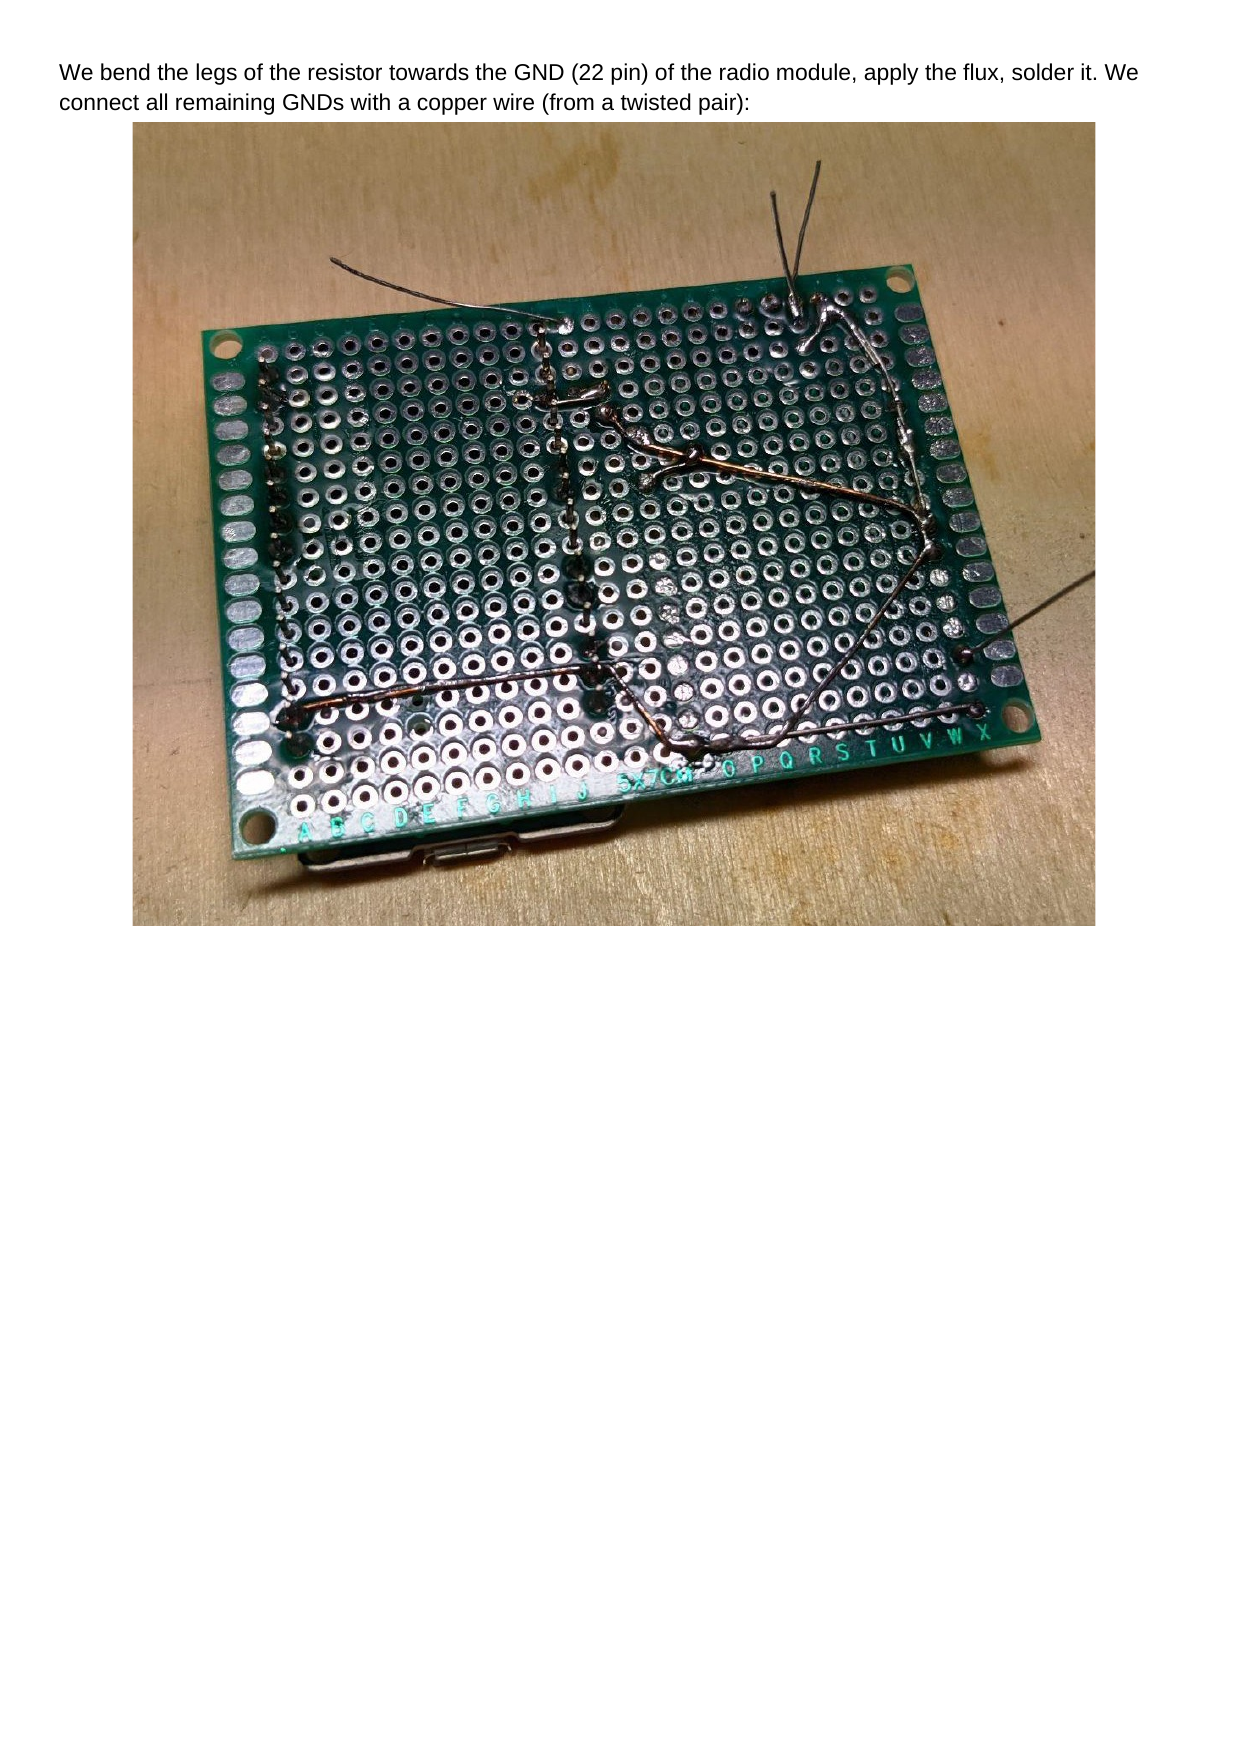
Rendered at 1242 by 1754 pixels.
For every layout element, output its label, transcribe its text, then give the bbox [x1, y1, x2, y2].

text We bend the legs of the resistor towards the GND (22 pin) of the radio module, apply the flux, solder it. We connect all remaining GNDs with a copper wire (from a twisted pair): [59, 59, 1196, 116]
picture [132, 122, 1096, 926]
